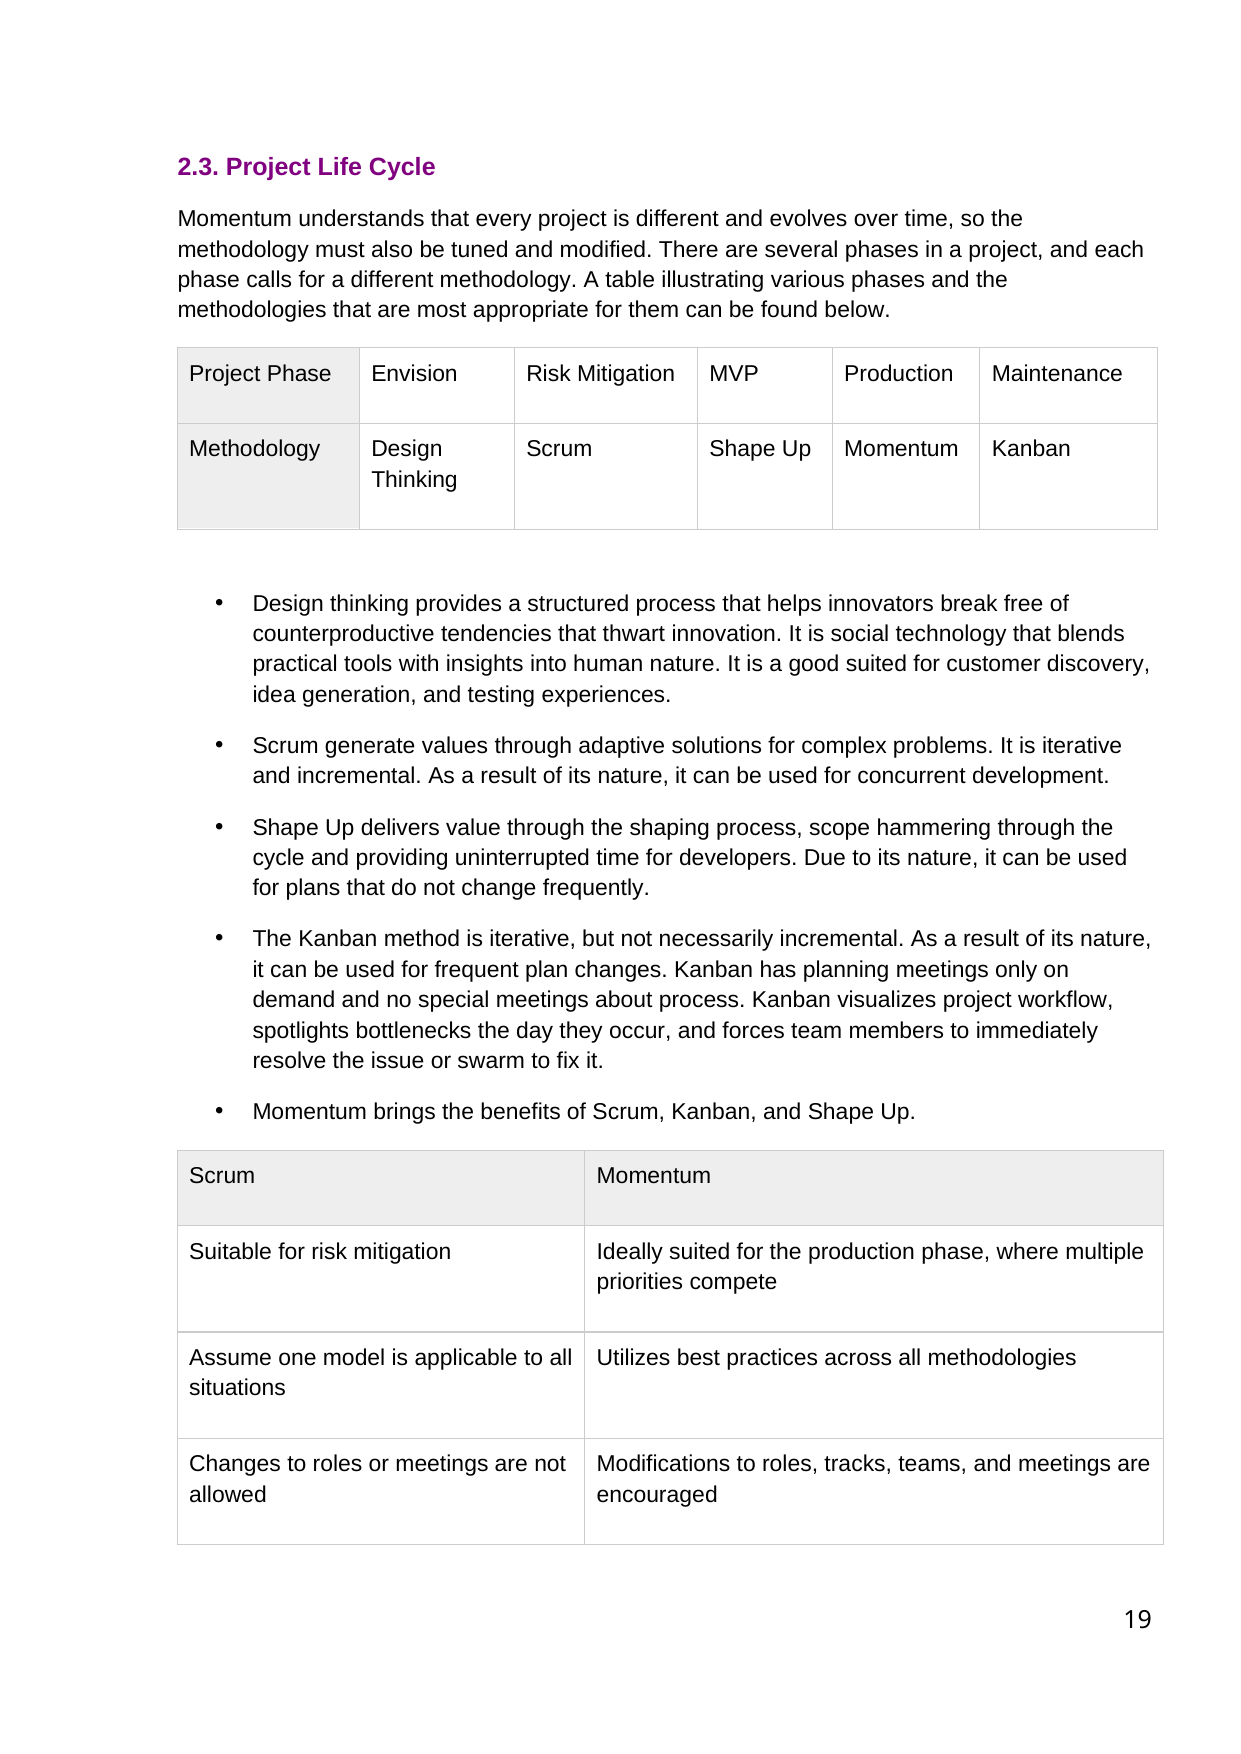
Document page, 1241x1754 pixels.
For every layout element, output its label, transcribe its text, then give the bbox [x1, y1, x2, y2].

table_cell Shape Up [698, 424, 832, 528]
table_cell Assume one model is applicable to all situations [178, 1333, 584, 1438]
list The Kanban method is iterative, but not necessarily incremental. As a result of its nature, it can be used for frequent plan changes. Kanban has planning meetings only on demand and no special meetings about process. Kanban visualizes project workflow, spotlights bottlenecks the day they occur, and forces team members to immediately resolve the issue or swarm to fix it. [215, 925, 1152, 1073]
table_cell Momentum [833, 424, 979, 528]
table_cell Suitable for risk mitigation [178, 1226, 584, 1331]
list Scrum generate values through adaptive solutions for complex problems. It is iterative and incremental. As a result of its nature, it can be used for concurrent development. [215, 732, 1152, 789]
table_cell Methodology [178, 424, 359, 528]
table_cell Scrum [515, 424, 697, 528]
list Momentum brings the benefits of Scrum, Kanban, and Shape Up. [215, 1098, 1152, 1125]
table_header Scrum [178, 1151, 584, 1225]
table_header Production [833, 348, 979, 423]
table_cell Ideally suited for the production phase, where multiple priorities compete [585, 1226, 1163, 1331]
table_cell Kanban [980, 424, 1157, 528]
text Momentum understands that every project is different and evolves over time, so the methodology must also be tuned and modified. There are several phases in a project, and each phase calls for a different methodology. A table illustrating various phases and the methodologies that are most appropriate for them can be found below. [177, 205, 1152, 322]
list Shape Up delivers value through the shaping process, scope hammering through the cycle and providing uninterrupted time for developers. Due to its nature, it can be used for plans that do not change frequently. [215, 813, 1152, 901]
list Design thinking provides a structured process that helps innovators break free of counterproductive tendencies that thwart innovation. It is social technology that blends practical tools with insights into human nature. It is a good suited for customer discovery, idea generation, and testing experiences. [215, 589, 1152, 707]
table_header Maintenance [980, 348, 1157, 423]
table_cell Utilizes best practices across all methodologies [585, 1333, 1163, 1438]
table_header Momentum [585, 1151, 1163, 1225]
table_header MVP [698, 348, 832, 423]
table_header Envision [360, 348, 514, 423]
subtitle 2.3. Project Life Cycle [177, 151, 1152, 180]
table_cell Design Thinking [360, 424, 514, 528]
table_header Project Phase [178, 348, 359, 423]
table_cell Modifications to roles, tracks, teams, and meetings are encouraged [585, 1439, 1163, 1544]
table_header Risk Mitigation [515, 348, 697, 423]
table_cell Changes to roles or meetings are not allowed [178, 1439, 584, 1544]
